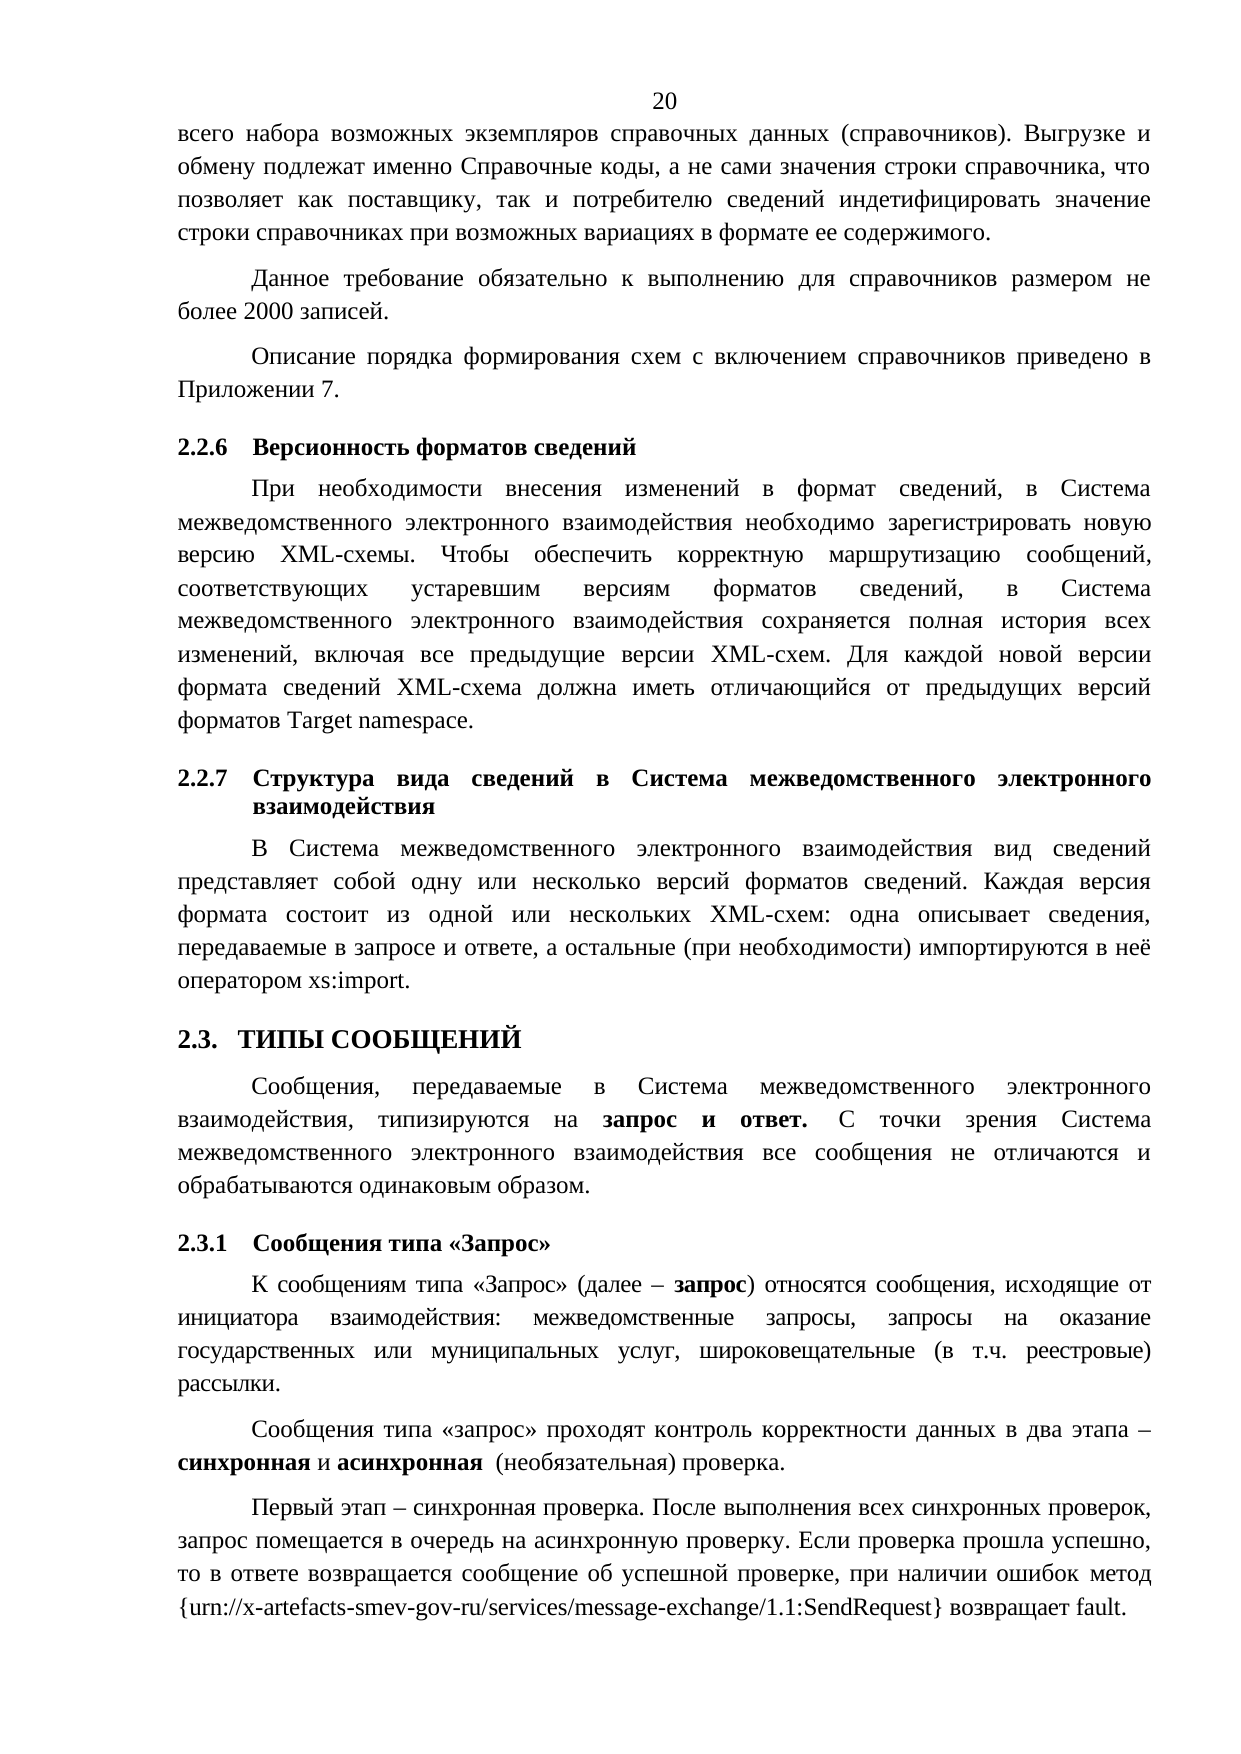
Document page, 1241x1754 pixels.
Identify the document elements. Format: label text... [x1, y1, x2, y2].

text Сообщения, передаваемые в Система межведомственного электронного взаимодействия, типизируются на запрос и ответ. С точки зрения Система межведомственного электронного взаимодействия все сообщения не отличаются и обрабатываются одинаковым образом. [177, 1071, 1152, 1199]
text всего набора возможных экземпляров справочных данных (справочников). Выгрузке и обмену подлежат именно Справочные коды, а не сами значения строки справочника, что позволяет как поставщику, так и потребителю сведений индетифицировать значение строки справочниках при возможных вариациях в формате ее содержимого. [177, 118, 1152, 246]
text При необходимости внесения изменений в формат сведений, в Система межведомственного электронного взаимодействия необходимо зарегистрировать новую версию XML-схемы. Чтобы обеспечить корректную маршрутизацию сообщений, соответствующих устаревшим версиям форматов сведений, в Система межведомственного электронного взаимодействия сохраняется полная история всех изменений, включая все предыдущие версии XML-схем. Для каждой новой версии формата сведений XML-схема должна иметь отличающийся от предыдущих версий форматов Тarget namespace. [177, 473, 1152, 733]
text Сообщения типа «запрос» проходят контроль корректности данных в два этапа – синхронная и асинхронная (необязательная) проверка. [177, 1414, 1152, 1476]
subtitle Структура вида сведений в Система межведомственного электронного взаимодействия [177, 763, 1152, 820]
text Данное требование обязательно к выполнению для справочников размером не более 2000 записей. [177, 263, 1152, 324]
subtitle Сообщения типа «Запрос» [177, 1228, 1152, 1257]
text Первый этап – синхронная проверка. После выполнения всех синхронных проверок, запрос помещается в очередь на асинхронную проверку. Если проверка прошла успешно, то в ответе возвращается сообщение об успешной проверке, при наличии ошибок метод {urn://x-artefacts-smev-gov-ru/services/message-exchange/1.1:SendRequest} возвращает fault. [177, 1492, 1152, 1620]
text Описание порядка формирования схем с включением справочников приведено в Приложении 7. [177, 341, 1152, 403]
text К сообщениям типа «Запрос» (далее – запрос) относятся сообщения, исходящие от инициатора взаимодействия: межведомственные запросы, запросы на оказание государственных или муниципальных услуг, широковещательные (в т.ч. реестровые) рассылки. [177, 1269, 1152, 1397]
text В Система межведомственного электронного взаимодействия вид сведений представляет собой одну или несколько версий форматов сведений. Каждая версия формата состоит из одной или нескольких XML-схем: одна описывает сведения, передаваемые в запросе и ответе, а остальные (при необходимости) импортируются в неё оператором xs:import. [177, 833, 1152, 993]
subtitle Версионность форматов сведений [177, 432, 1152, 461]
subtitle Типы сообщений [177, 1023, 1152, 1054]
